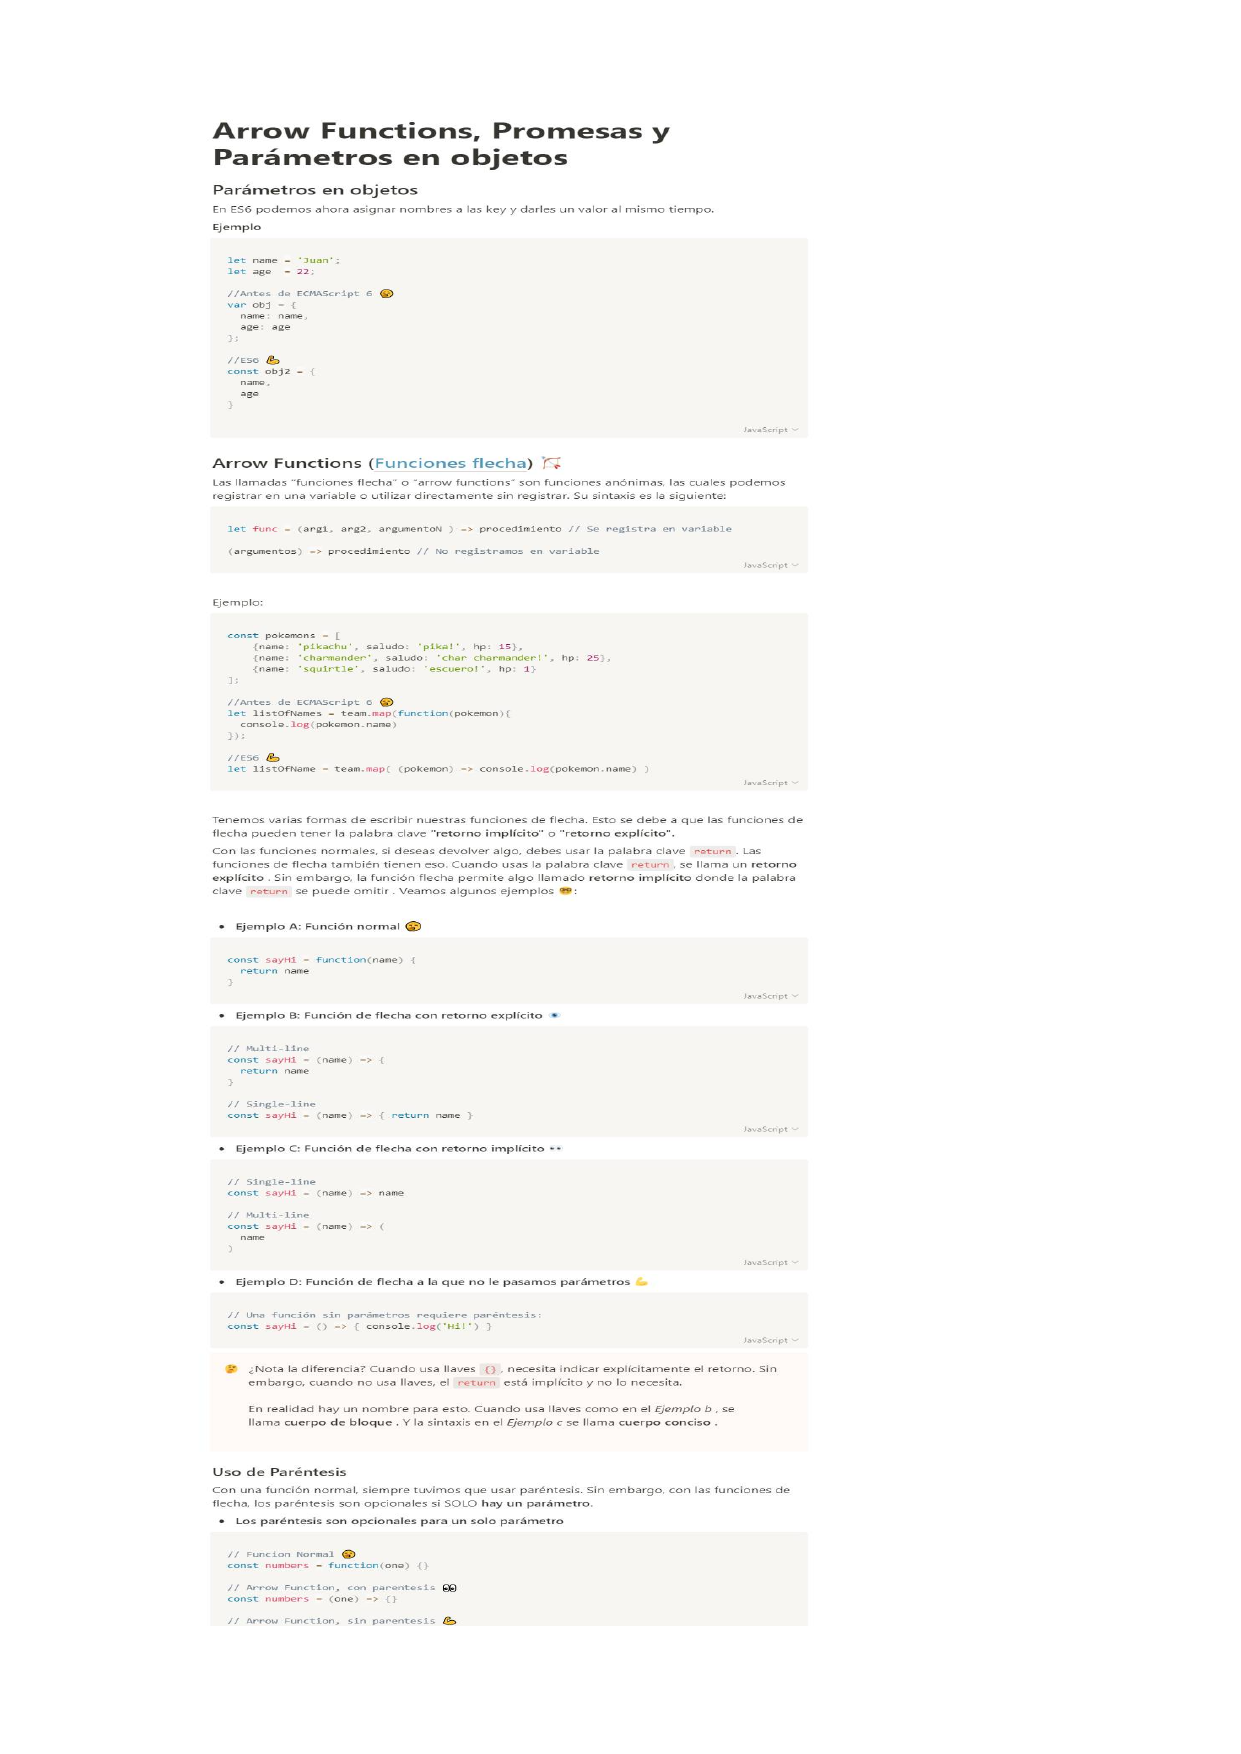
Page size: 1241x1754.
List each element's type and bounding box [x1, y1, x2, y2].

picture [145, 95, 831, 154]
